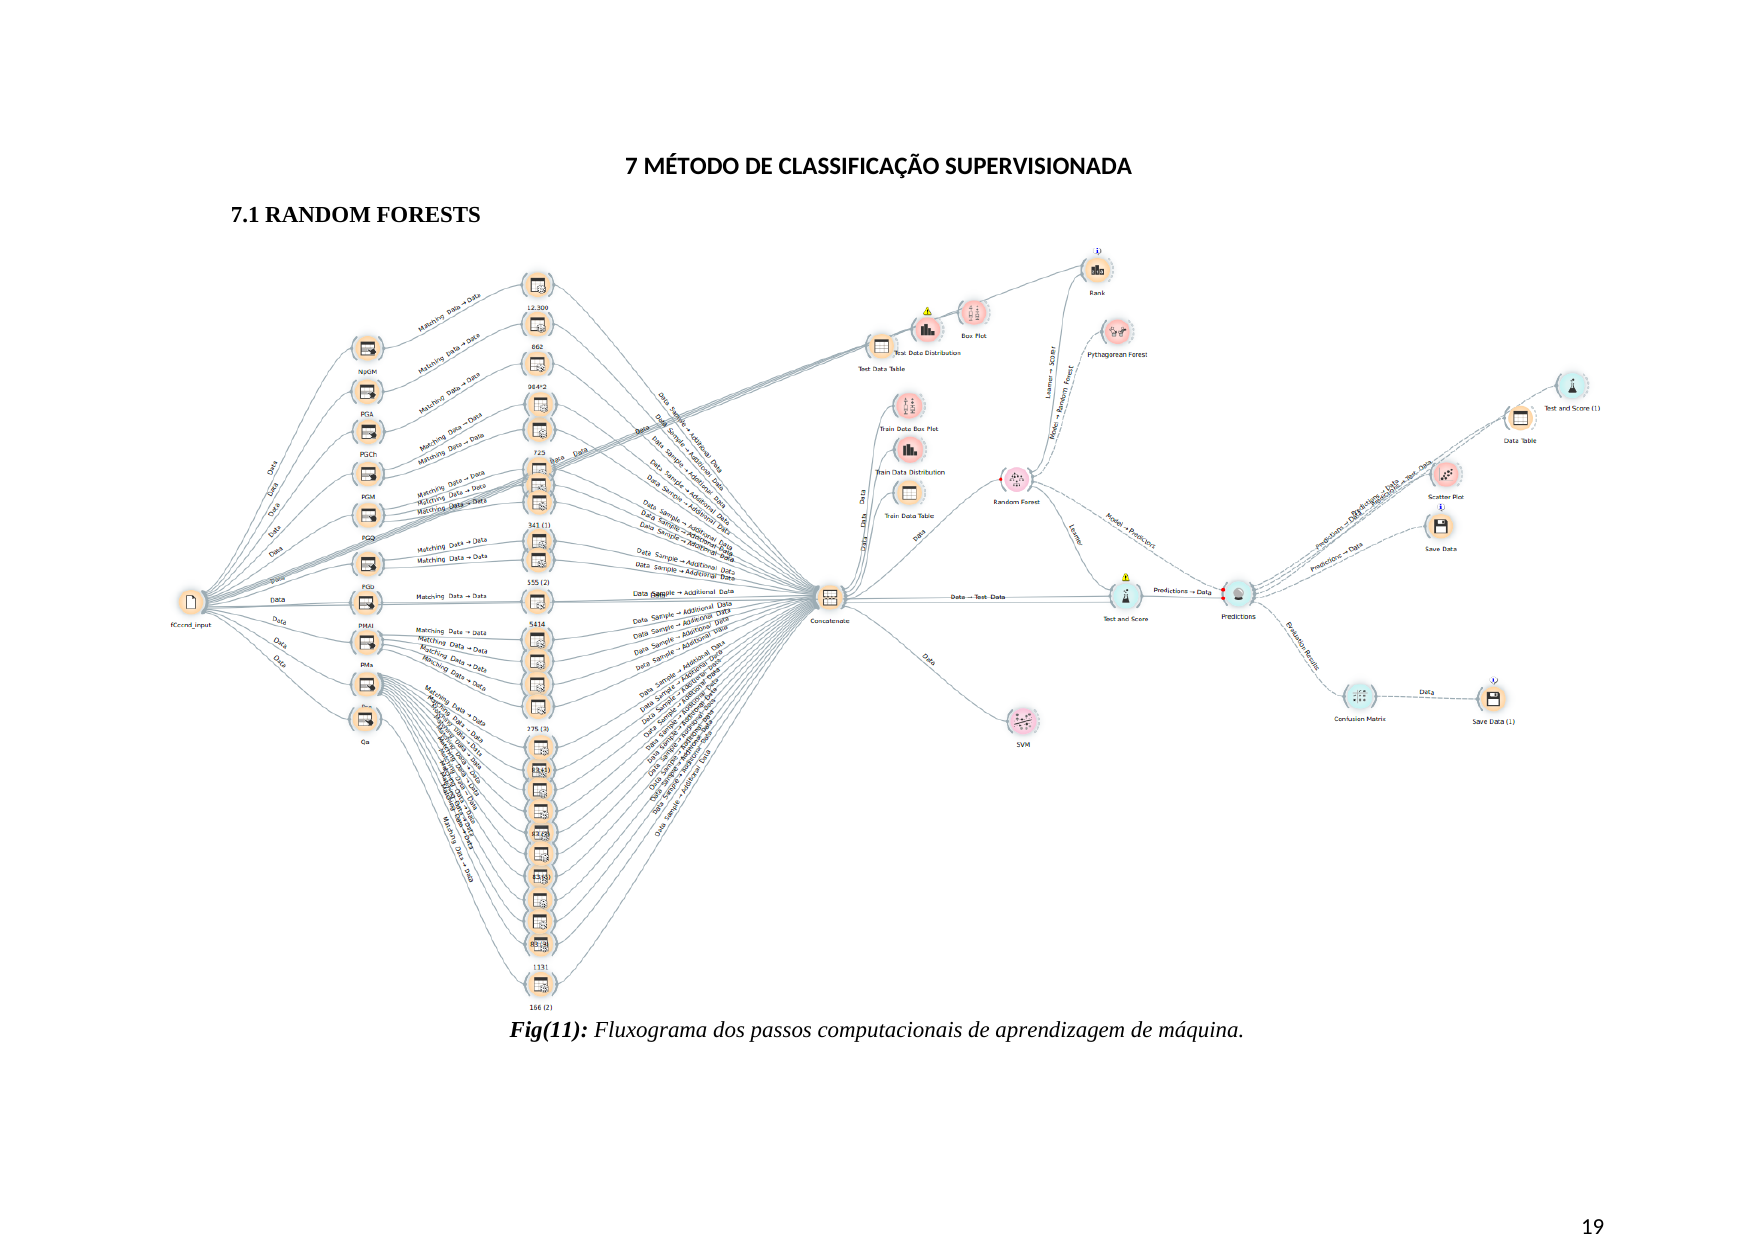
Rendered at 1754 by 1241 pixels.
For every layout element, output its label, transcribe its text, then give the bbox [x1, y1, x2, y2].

text Fig(11): Fluxograma dos passos computacionais de aprendizagem de máquina. [150, 248, 1604, 1042]
picture [152, 248, 1602, 1016]
subtitle 7 MÉTODO DE CLASSIFICAÇÃO SUPERVISIONADA [153, 150, 1604, 181]
subtitle 7.1 RANDOM FORESTS [150, 201, 1604, 228]
